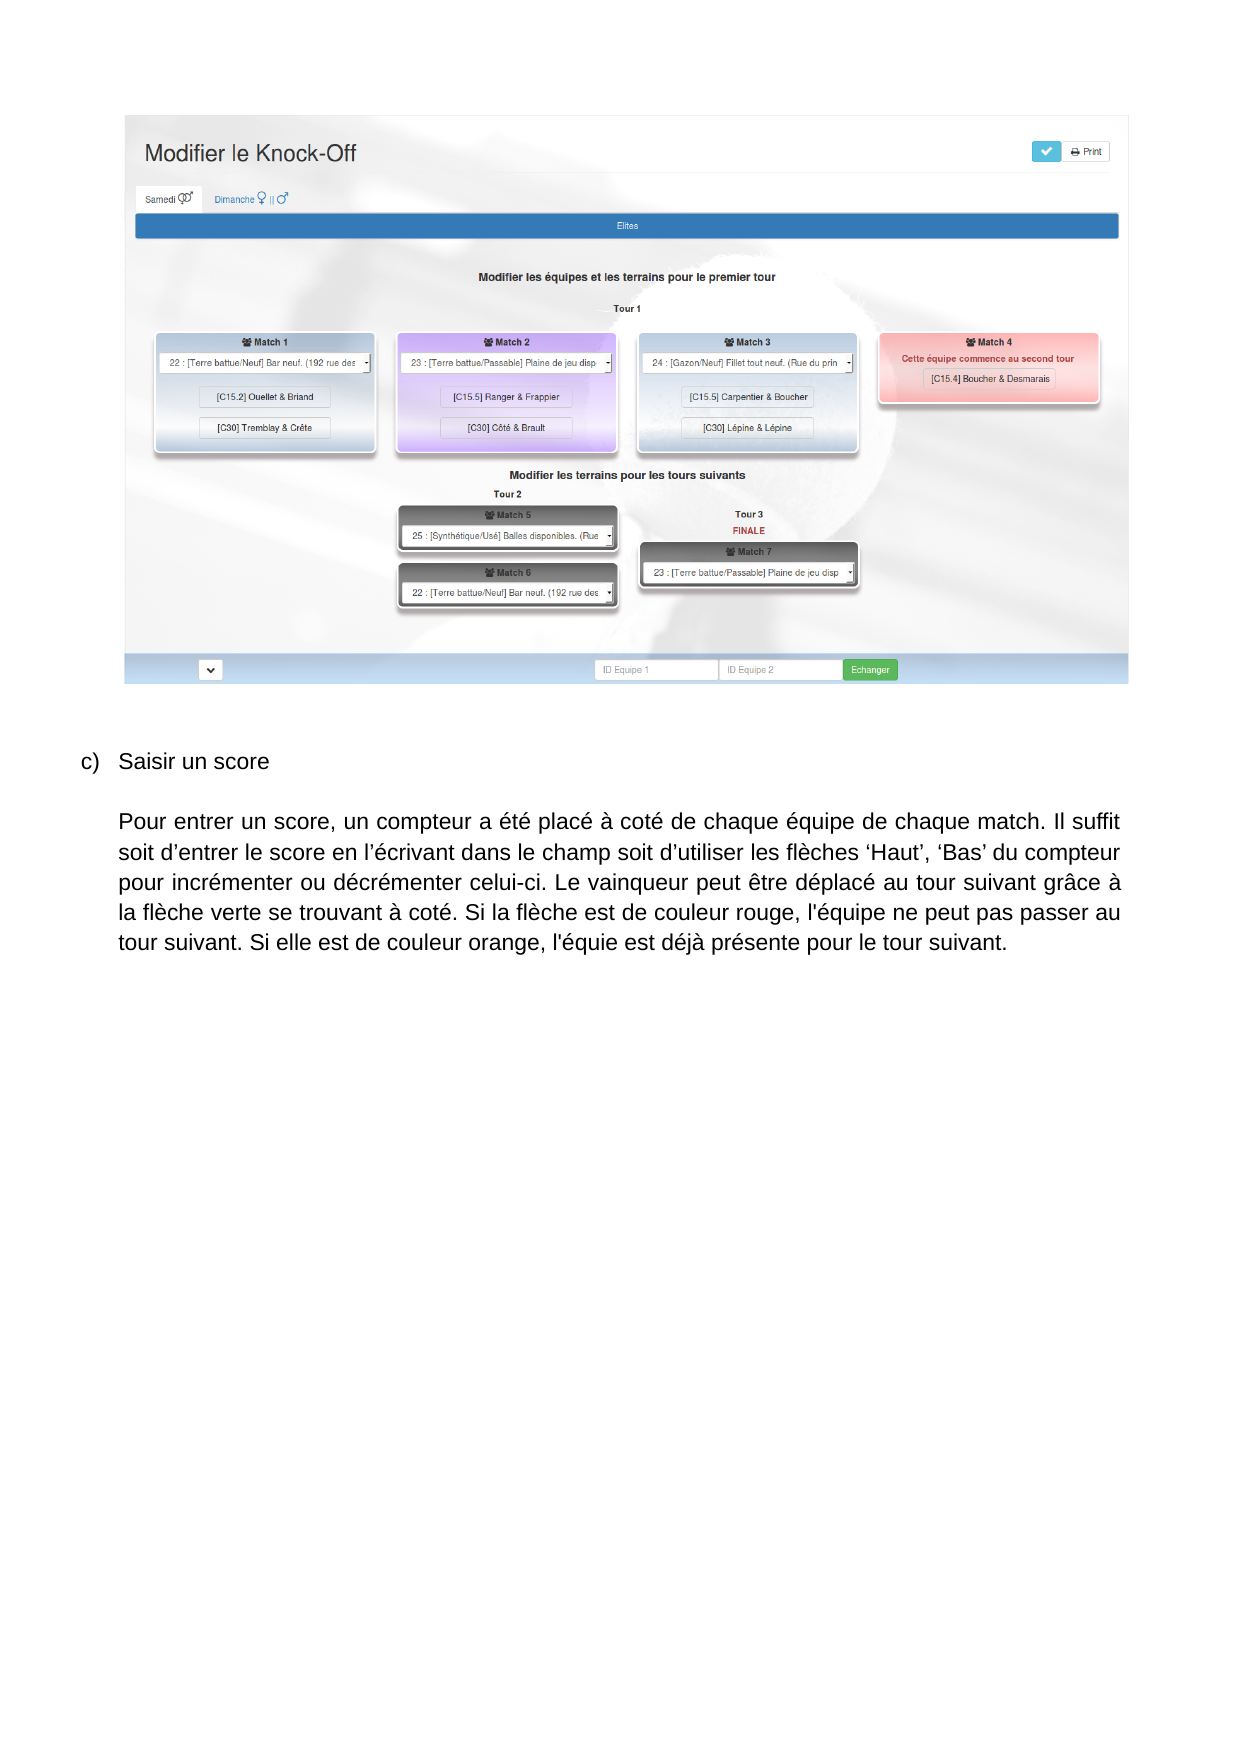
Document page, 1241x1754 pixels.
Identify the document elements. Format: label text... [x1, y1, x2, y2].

list Saisir un score [81, 748, 1122, 774]
picture [124, 115, 1129, 684]
text Pour entrer un score, un compteur a été placé à coté de chaque équipe de chaque match. Il suffit soit d’entrer le score en l’écrivant dans le champ soit d’utiliser les flèches ‘Haut’, ‘Bas’ du compteur pour incrémenter ou décrémenter celui-ci. Le vainqueur peut être déplacé au tour suivant grâce à la flèche verte se trouvant à coté. Si la flèche est de couleur rouge, l'équipe ne peut pas passer au tour suivant. Si elle est de couleur orange, l'équie est déjà présente pour le tour suivant. [118, 808, 1122, 955]
